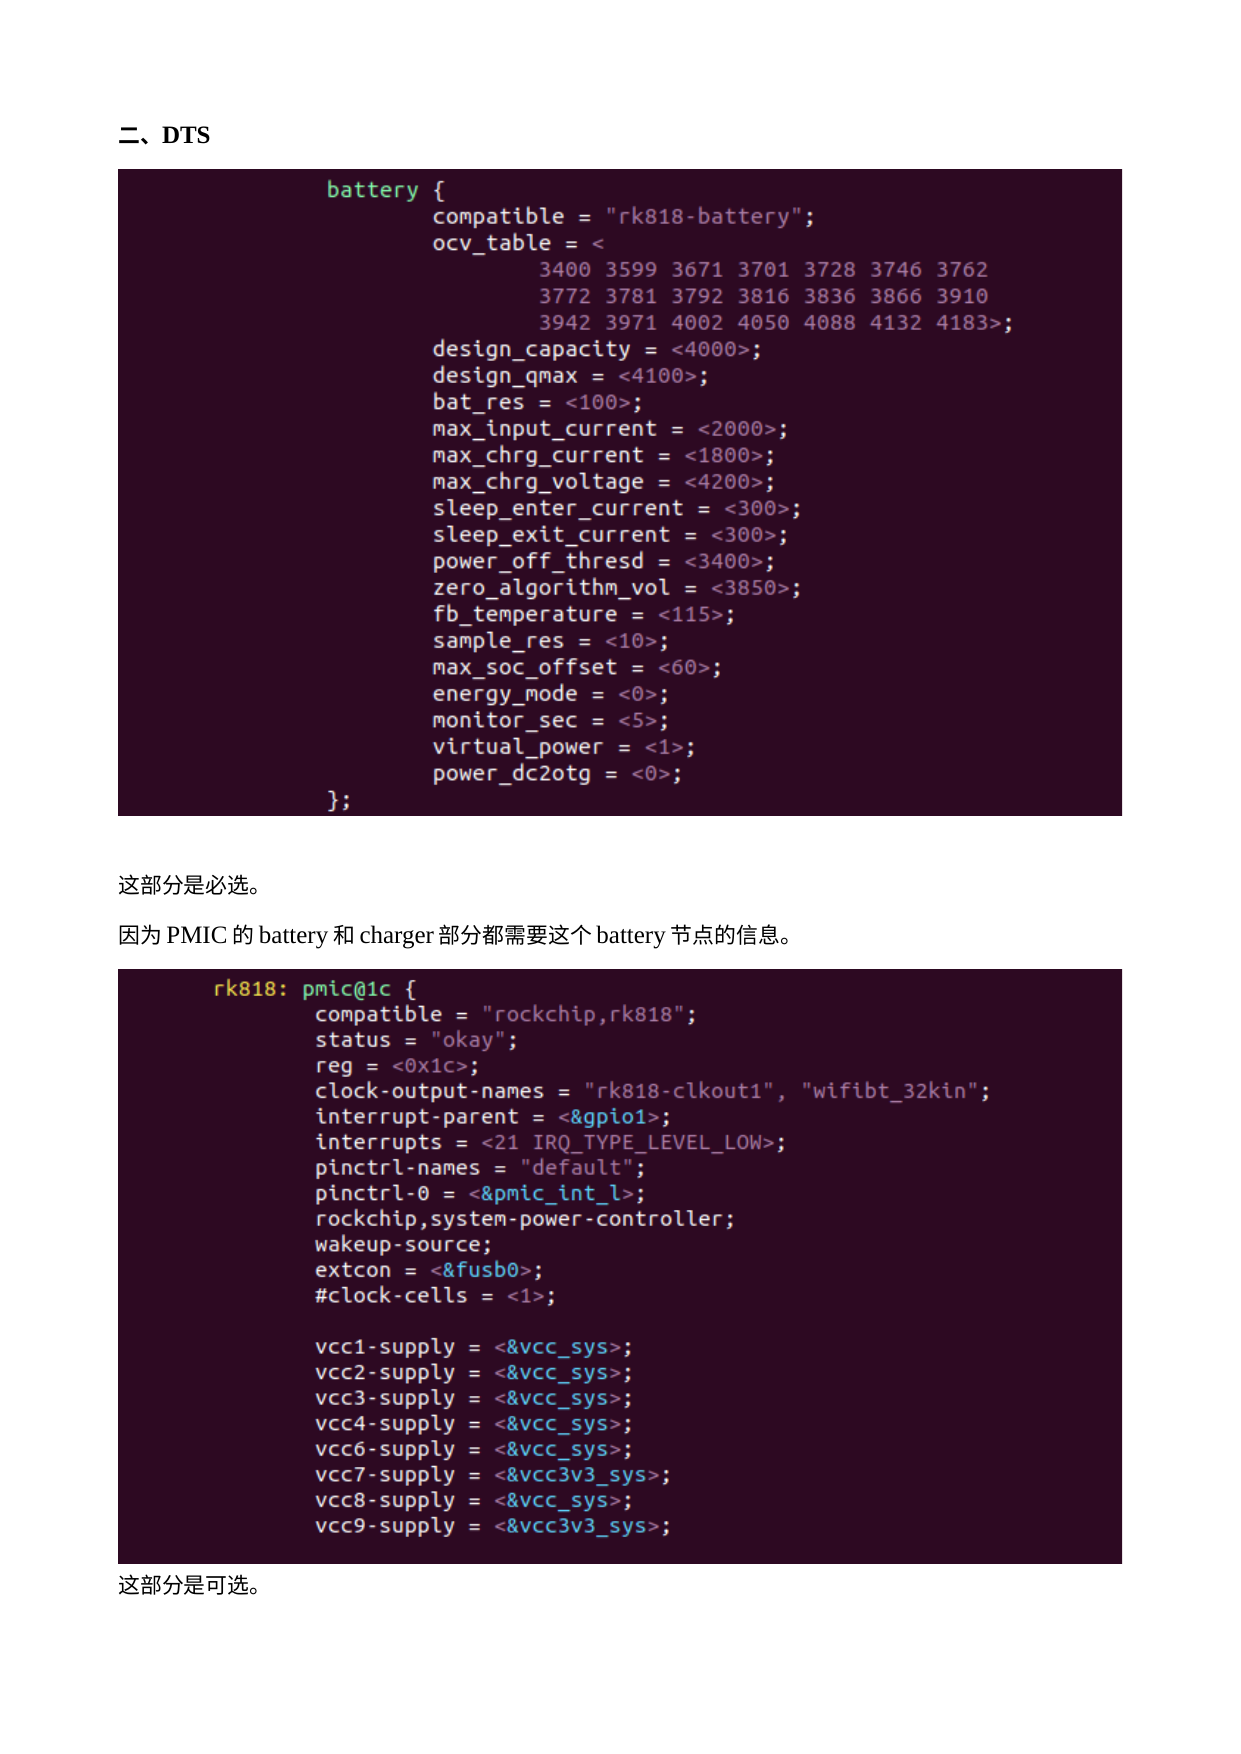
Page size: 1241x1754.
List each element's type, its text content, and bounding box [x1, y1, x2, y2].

text 这部分是可选。 [118, 1564, 1122, 1600]
picture [118, 969, 1123, 1564]
picture [118, 169, 1123, 816]
text 二、DTS [118, 118, 1122, 150]
text 因为PMIC的battery和charger部分都需要这个battery节点的信息。 [118, 918, 1122, 950]
text 这部分是必选。 [118, 868, 1122, 899]
